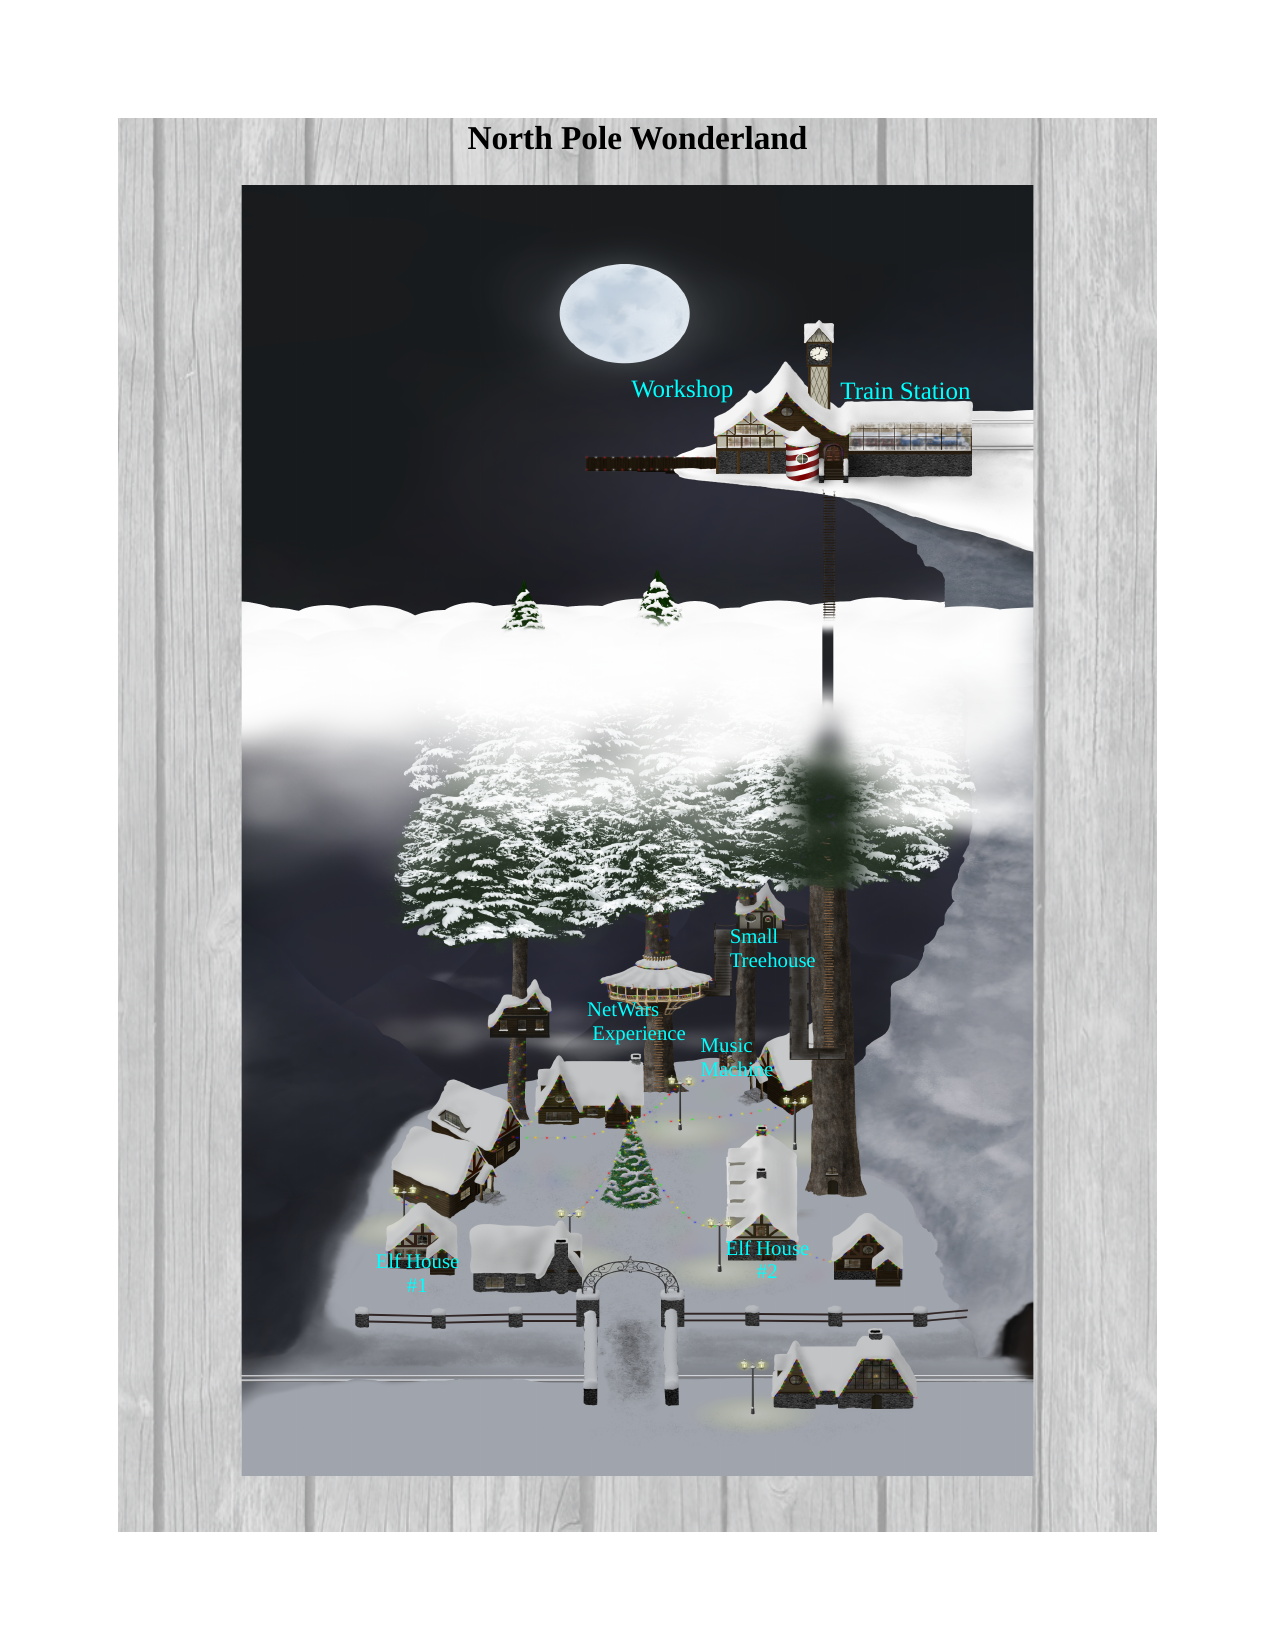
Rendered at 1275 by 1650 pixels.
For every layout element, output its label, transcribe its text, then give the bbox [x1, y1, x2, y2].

text North Pole Wonderland [118, 118, 1157, 156]
picture [118, 156, 1157, 1532]
